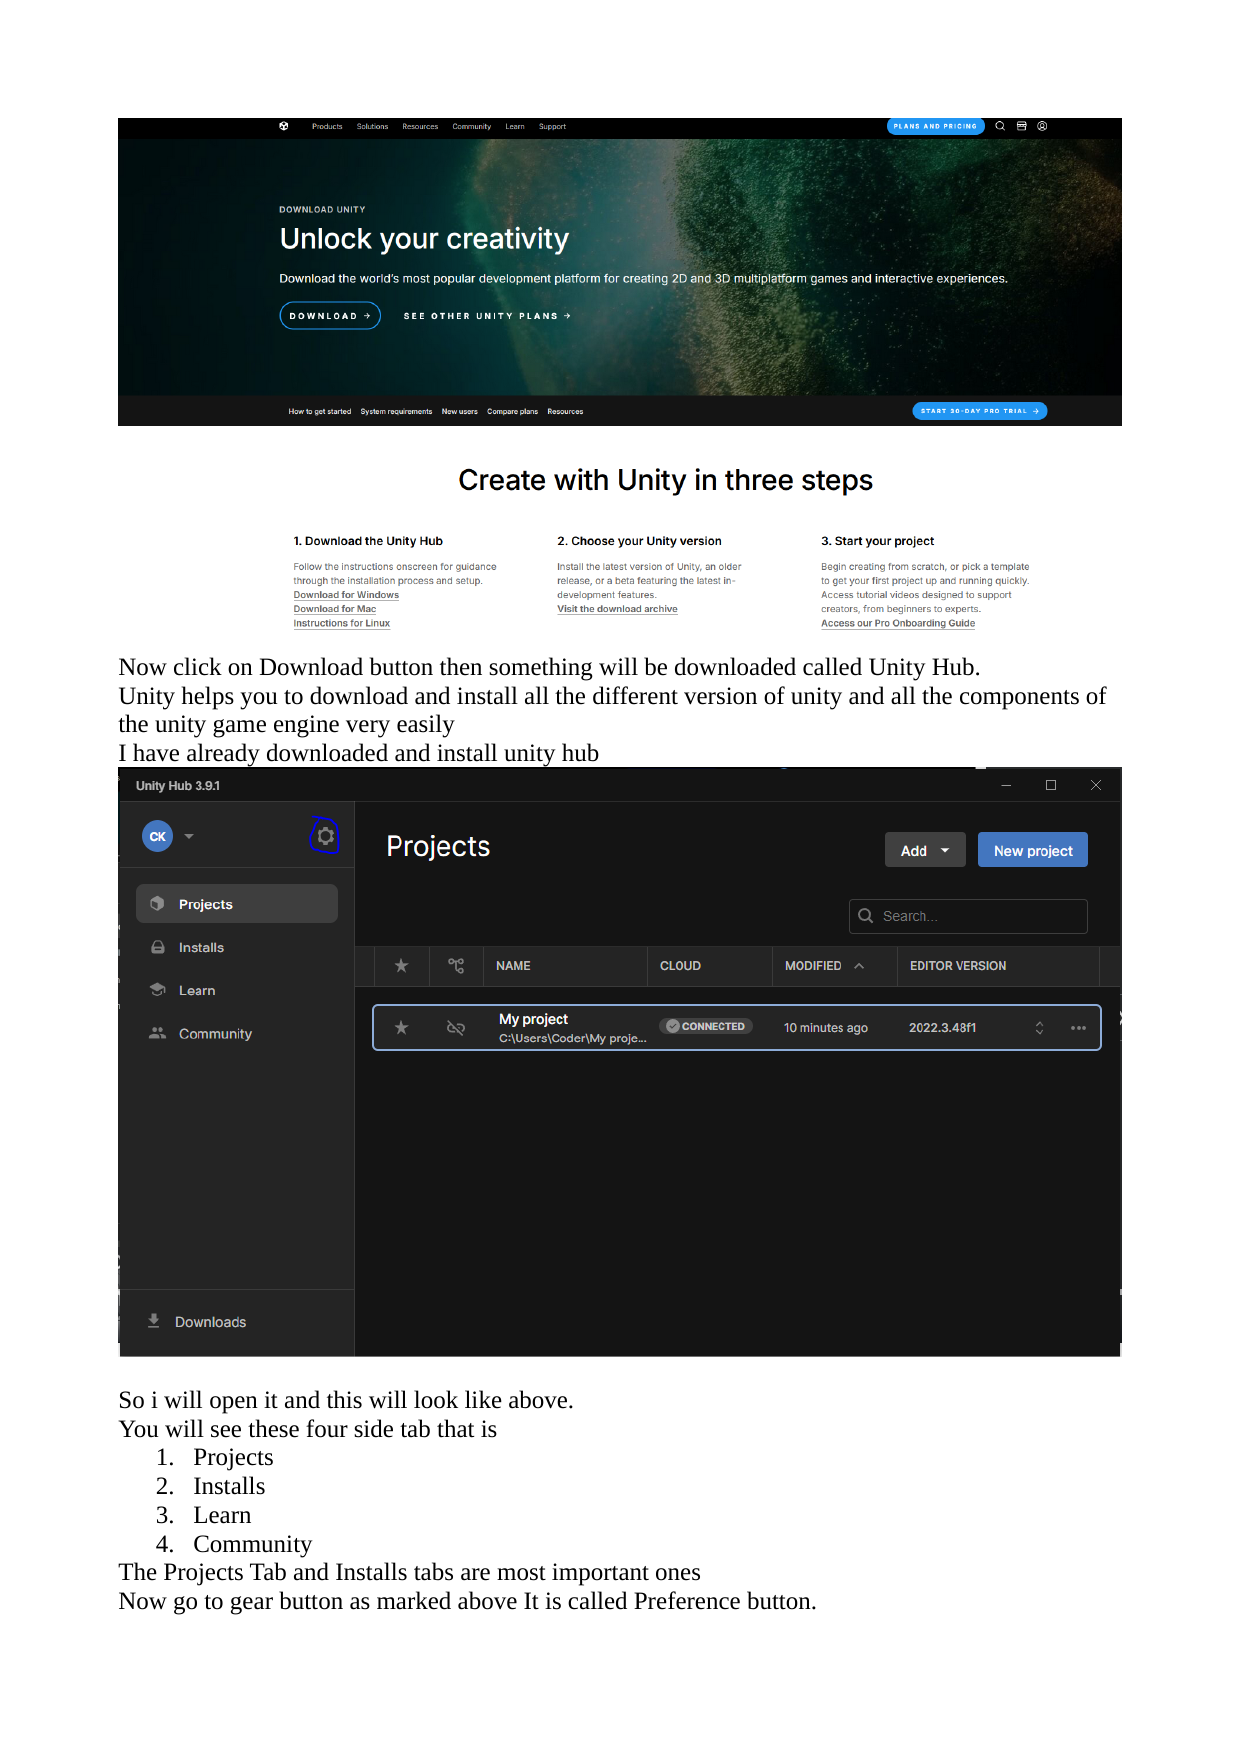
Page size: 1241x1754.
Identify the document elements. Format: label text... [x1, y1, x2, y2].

text You will see these four side tab that is [118, 1414, 1122, 1442]
text I have already downloaded and install unity hub [118, 738, 1122, 767]
picture [118, 767, 1122, 1357]
text So i will open it and this will look like above. [118, 1385, 1122, 1414]
list Community [156, 1529, 1122, 1557]
text The Projects Tab and Installs tabs are most important ones [118, 1557, 1122, 1586]
text Now go to gear button as marked above It is called Preference button. [118, 1586, 1122, 1615]
picture [118, 118, 1122, 652]
list Learn [156, 1500, 1122, 1529]
text Unity helps you to download and install all the different version of unity and all the components of the unity game engine very easily [118, 681, 1122, 738]
list Projects [156, 1442, 1122, 1471]
text Now click on Download button then something will be downloaded called Unity Hub. [118, 652, 1122, 681]
list Installs [156, 1471, 1122, 1500]
